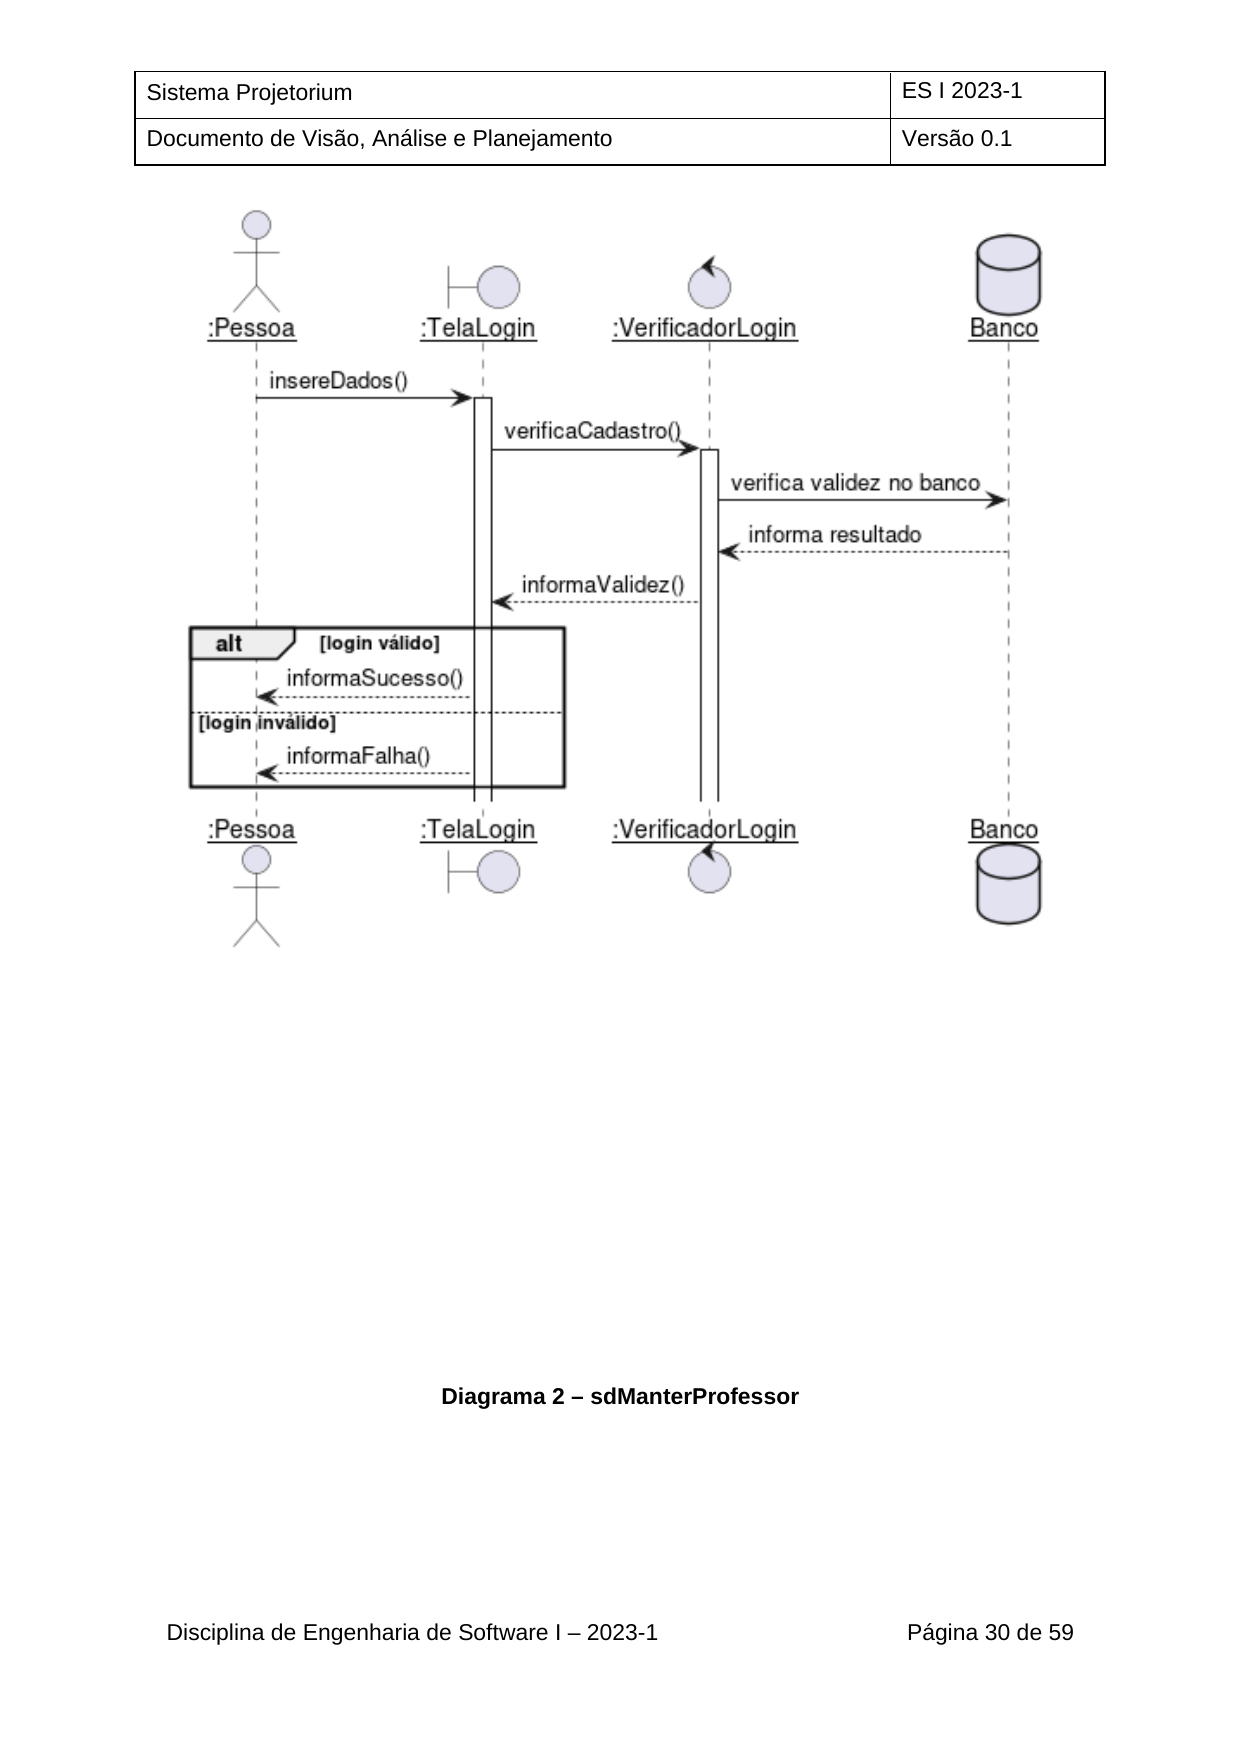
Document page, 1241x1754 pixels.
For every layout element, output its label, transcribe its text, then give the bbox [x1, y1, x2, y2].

text Diagrama 2 – sdManterProfessor [148, 1383, 1092, 1409]
picture [173, 202, 1067, 956]
